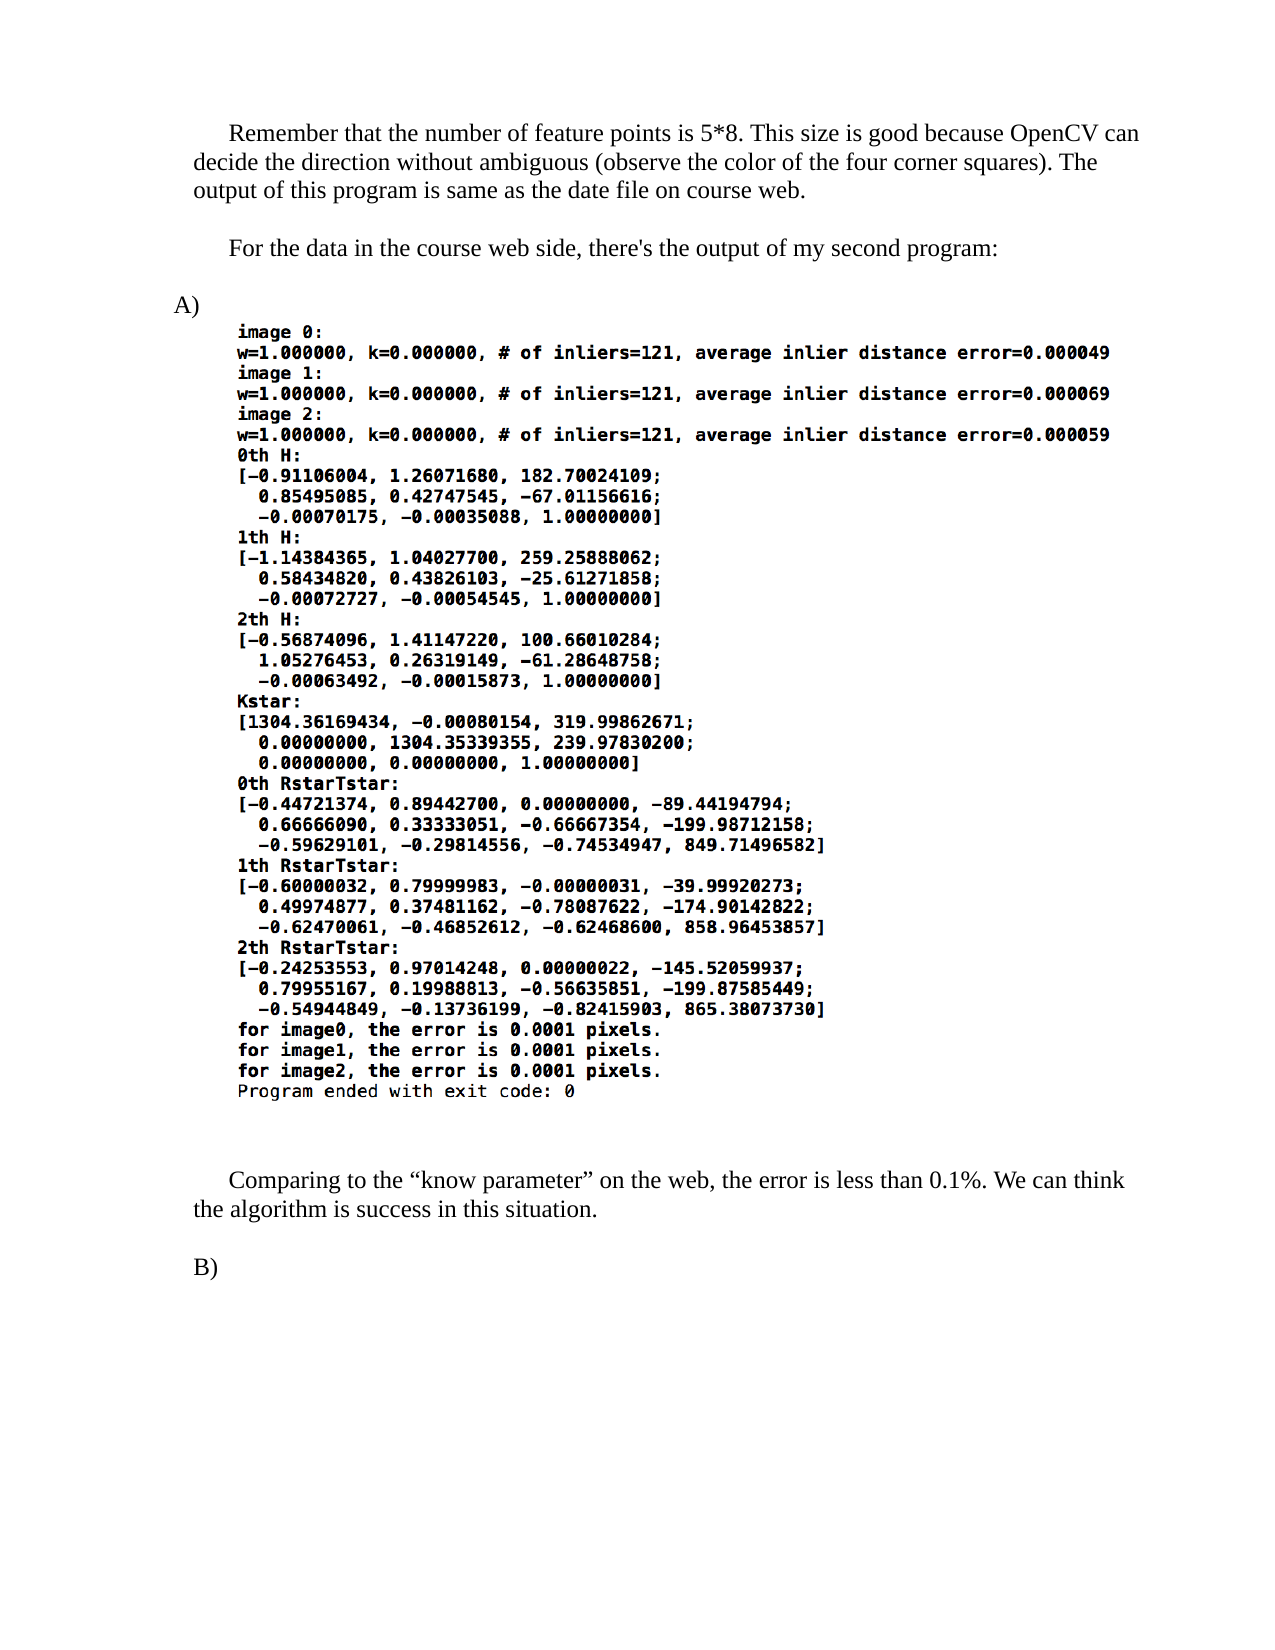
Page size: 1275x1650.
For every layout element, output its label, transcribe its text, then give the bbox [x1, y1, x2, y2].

list Comparing to the “know parameter” on the web, the error is less than 0.1%. We can think the algorithm is success in this situation. [156, 1165, 1157, 1223]
text A) [118, 291, 1157, 319]
list B) [156, 1252, 1157, 1280]
list Remember that the number of feature points is 5*8. This size is good because OpenCV can decide the direction without ambiguous (observe the color of the four corner squares). The output of this program is same as the date file on course web. [156, 118, 1157, 204]
picture [230, 319, 1120, 1108]
list For the data in the course web side, there's the output of my second program: [156, 233, 1157, 262]
